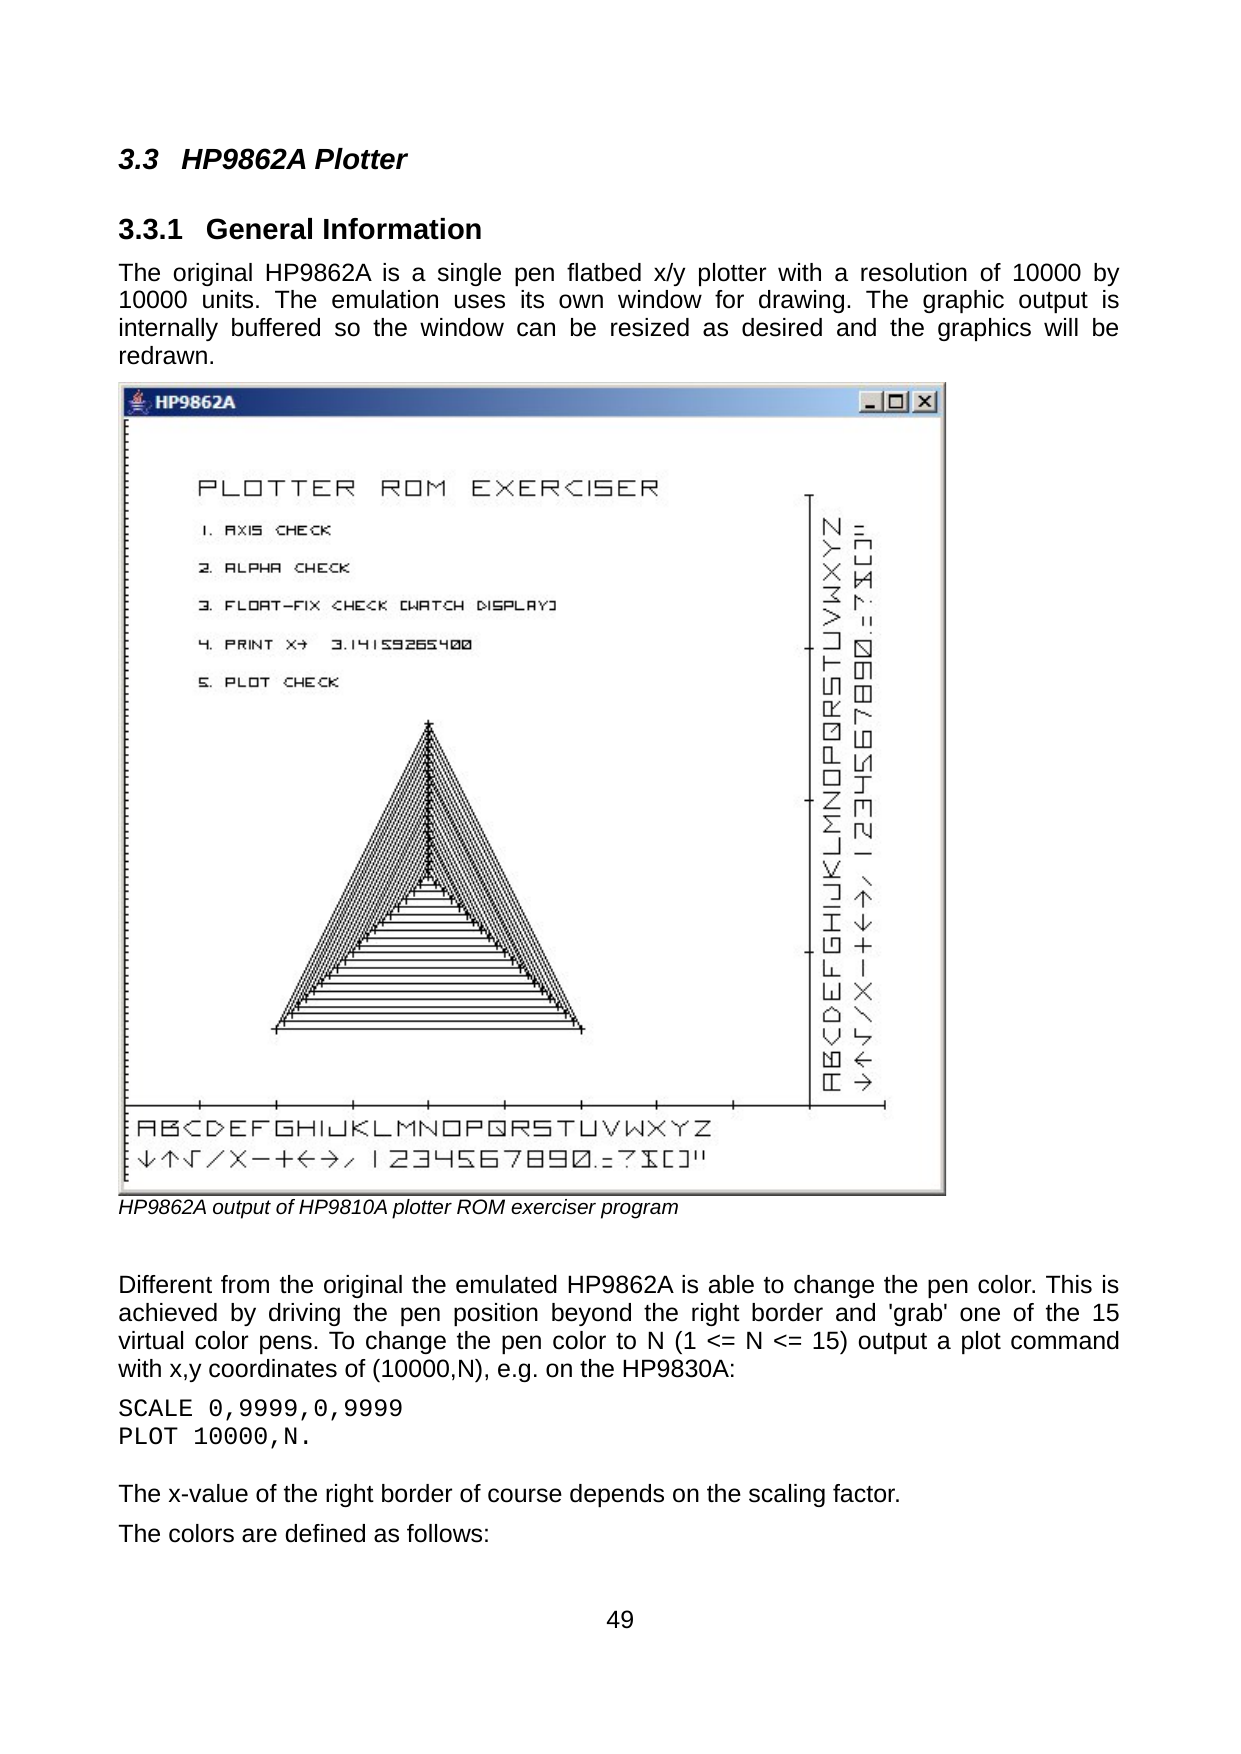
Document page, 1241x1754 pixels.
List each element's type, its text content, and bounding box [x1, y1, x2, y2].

text SCALE 0,9999,0,9999 [118, 1395, 1122, 1424]
text The original HP9862A is a single pen flatbed x/y plotter with a resolution of 10000 by 10000 units. The emulation uses its own window for drawing. The graphic output is internally buffered so the window can be resized as desired and the graphics will be redrawn. [118, 258, 1122, 370]
subtitle General Information [118, 213, 1122, 246]
text Different from the original the emulated HP9862A is able to change the pen color. This is achieved by driving the pen position beyond the right border and 'grab' one of the 15 virtual color pens. To change the pen color to N (1 <= N <= 15) output a plot command with x,y coordinates of (10000,N), e.g. on the HP9830A: [118, 1271, 1122, 1383]
picture [118, 382, 947, 1196]
text The colors are defined as follows: [118, 1520, 1122, 1548]
text The x-value of the right border of course depends on the scaling factor. [118, 1480, 1122, 1508]
subtitle HP9862A Plotter [118, 143, 1122, 176]
text PLOT 10000,N. [118, 1424, 1122, 1452]
text HP9862A output of HP9810A plotter ROM exerciser program [118, 395, 948, 1218]
